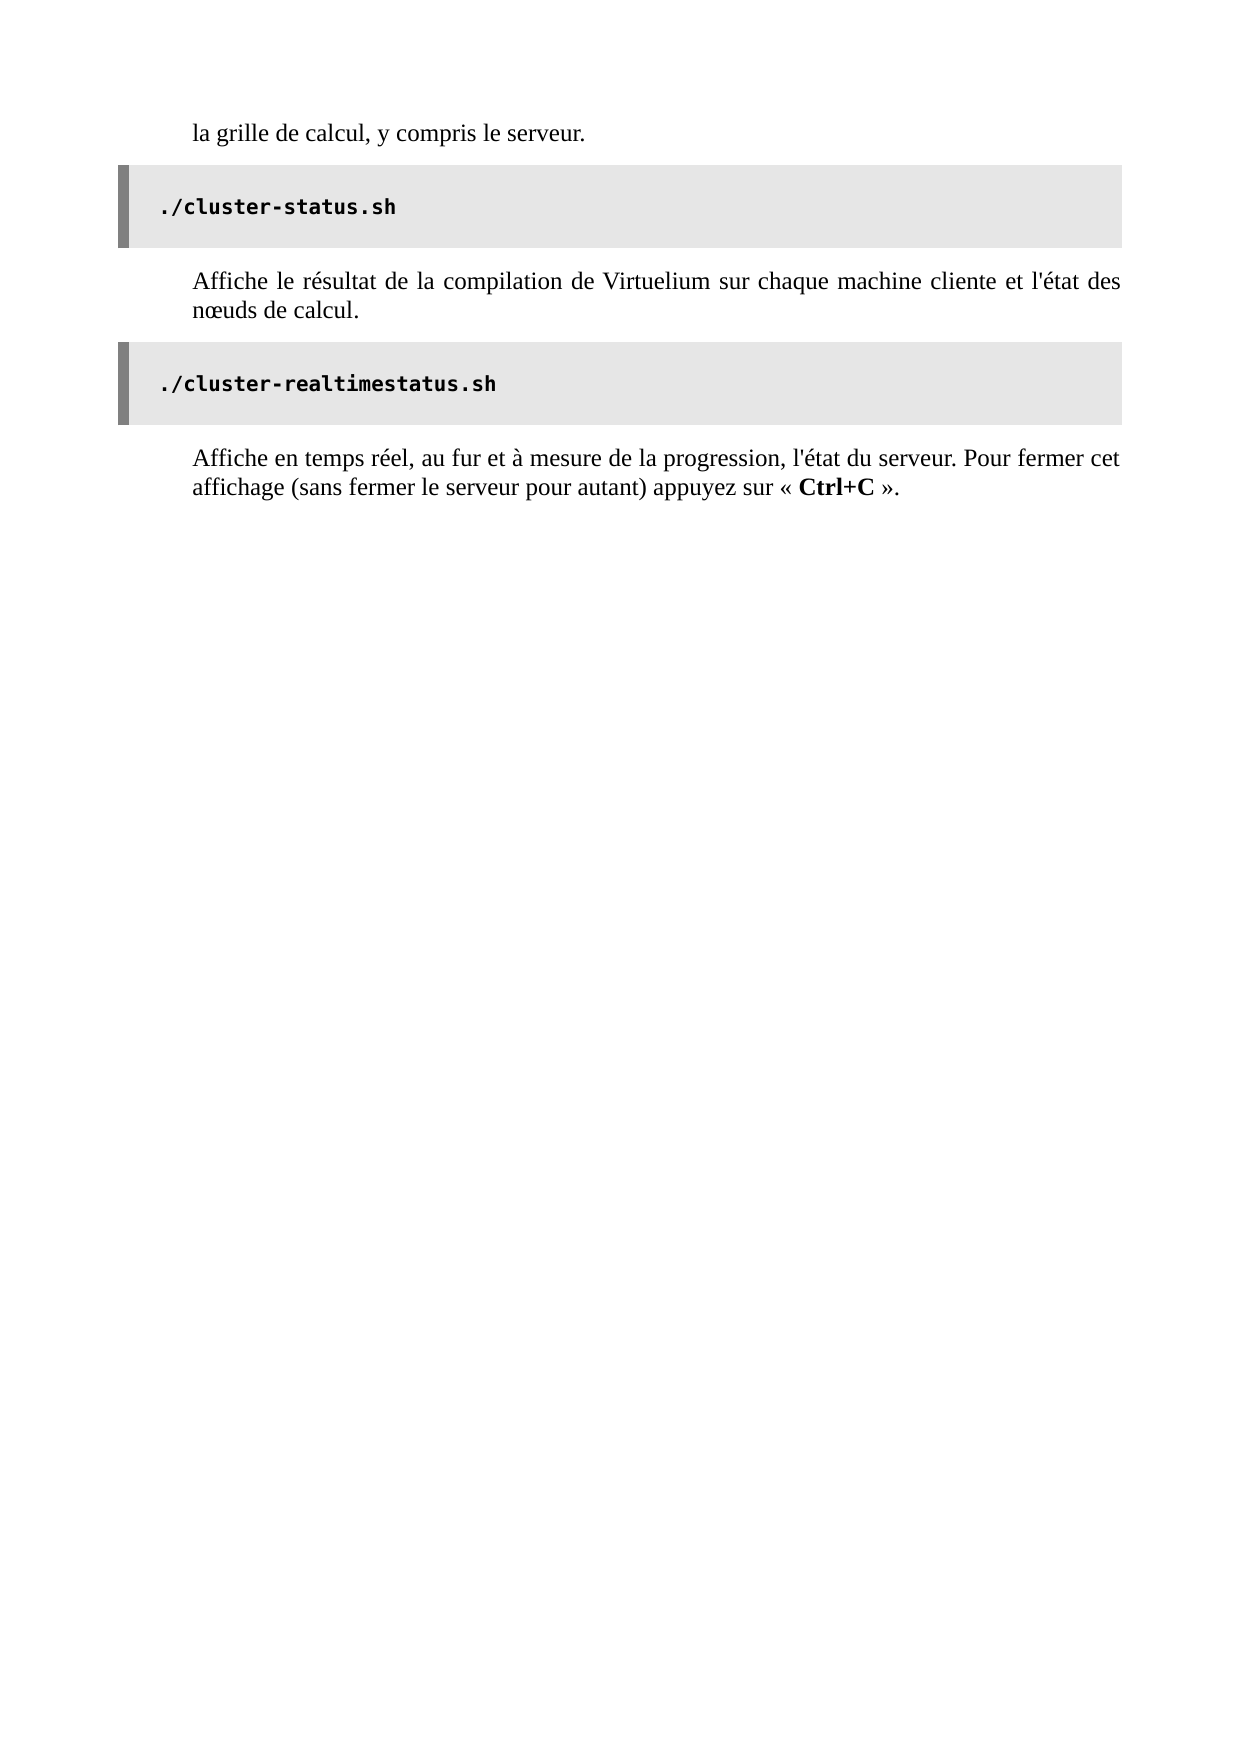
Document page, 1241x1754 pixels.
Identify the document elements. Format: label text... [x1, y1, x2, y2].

text Affiche le résultat de la compilation de Virtuelium sur chaque machine cliente et l'état des nœuds de calcul. [192, 266, 1122, 324]
text ./cluster-realtimestatus.sh [129, 342, 1122, 425]
text ./cluster-status.sh [129, 165, 1122, 248]
text Affiche en temps réel, au fur et à mesure de la progression, l'état du serveur. Pour fermer cet affichage (sans fermer le serveur pour autant) appuyez sur « Ctrl+C ». [192, 443, 1122, 501]
text la grille de calcul, y compris le serveur. [192, 118, 1122, 147]
